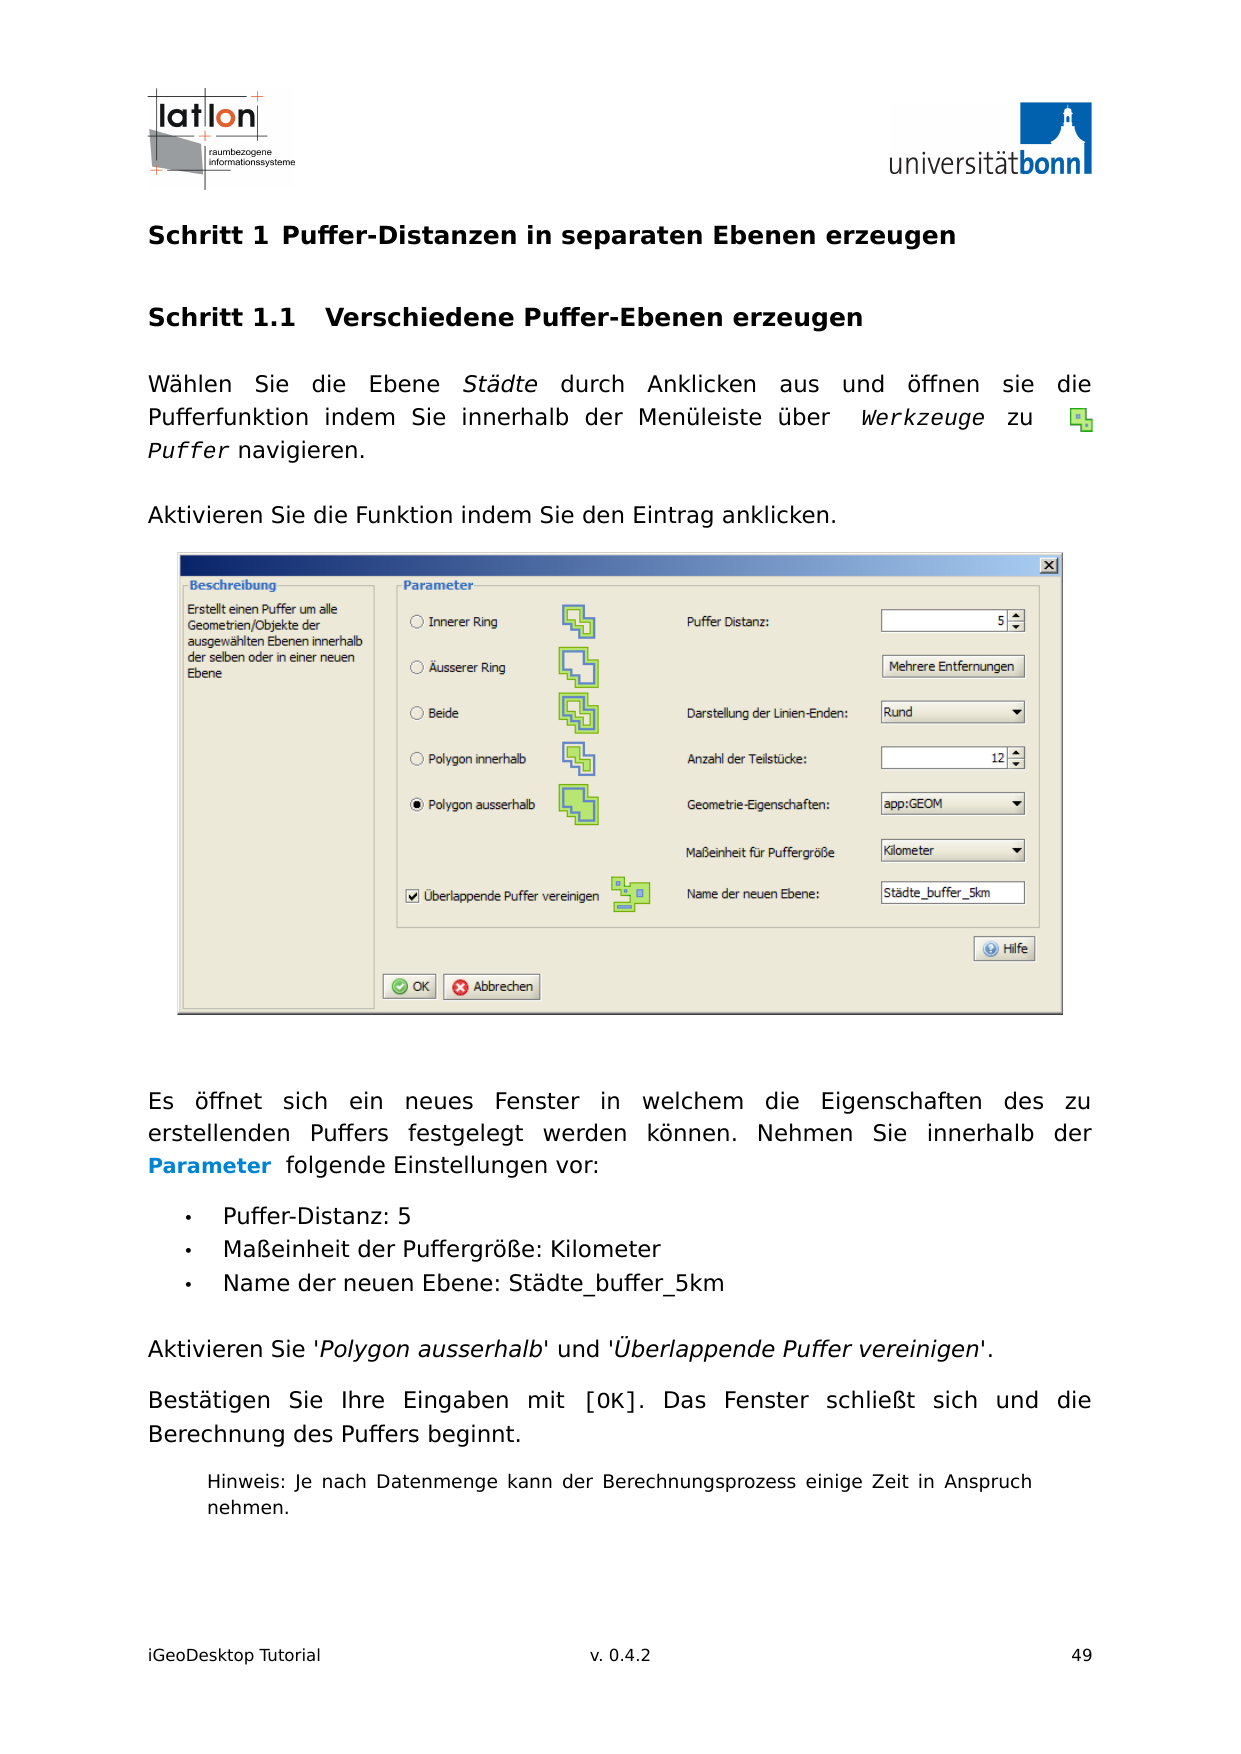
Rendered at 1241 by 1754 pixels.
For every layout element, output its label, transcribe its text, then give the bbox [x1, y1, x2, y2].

picture [889, 102, 1093, 174]
picture [177, 552, 1063, 1015]
text Hinweis: Je nach Datenmenge kann der Berechnungsprozess einige Zeit in Anspruch nehmen. [207, 1471, 1033, 1519]
list Name der neuen Ebene: Städte_buffer_5km [185, 1270, 1092, 1297]
text Es öffnet sich ein neues Fenster in welchem die Eigenschaften des zu erstellenden Puffers festgelegt werden können. Nehmen Sie innerhalb der Parameter folgende Einstellungen vor: [148, 1088, 1092, 1179]
text Wählen Sie die Ebene Städte durch Anklicken aus und öffnen sie die Pufferfunktion indem Sie innerhalb der Menüleiste über Werkzeuge zu Puffer navigieren. Aktivieren Sie die Funktion indem Sie den Eintrag anklicken. [148, 372, 1092, 529]
picture [147, 88, 295, 190]
subtitle Puffer-Distanzen in separaten Ebenen erzeugen [148, 221, 1092, 251]
text Aktivieren Sie 'Polygon ausserhalb' und 'Überlappende Puffer vereinigen'. [148, 1336, 1092, 1363]
picture [1070, 408, 1093, 432]
list Maßeinheit der Puffergröße: Kilometer [185, 1237, 1092, 1263]
list Puffer-Distanz: 5 [185, 1203, 1092, 1230]
text Bestätigen Sie Ihre Eingaben mit [OK]. Das Fenster schließt sich und die Berechnung des Puffers beginnt. [148, 1387, 1092, 1447]
subtitle Verschiedene Puffer-Ebenen erzeugen [148, 304, 1092, 333]
